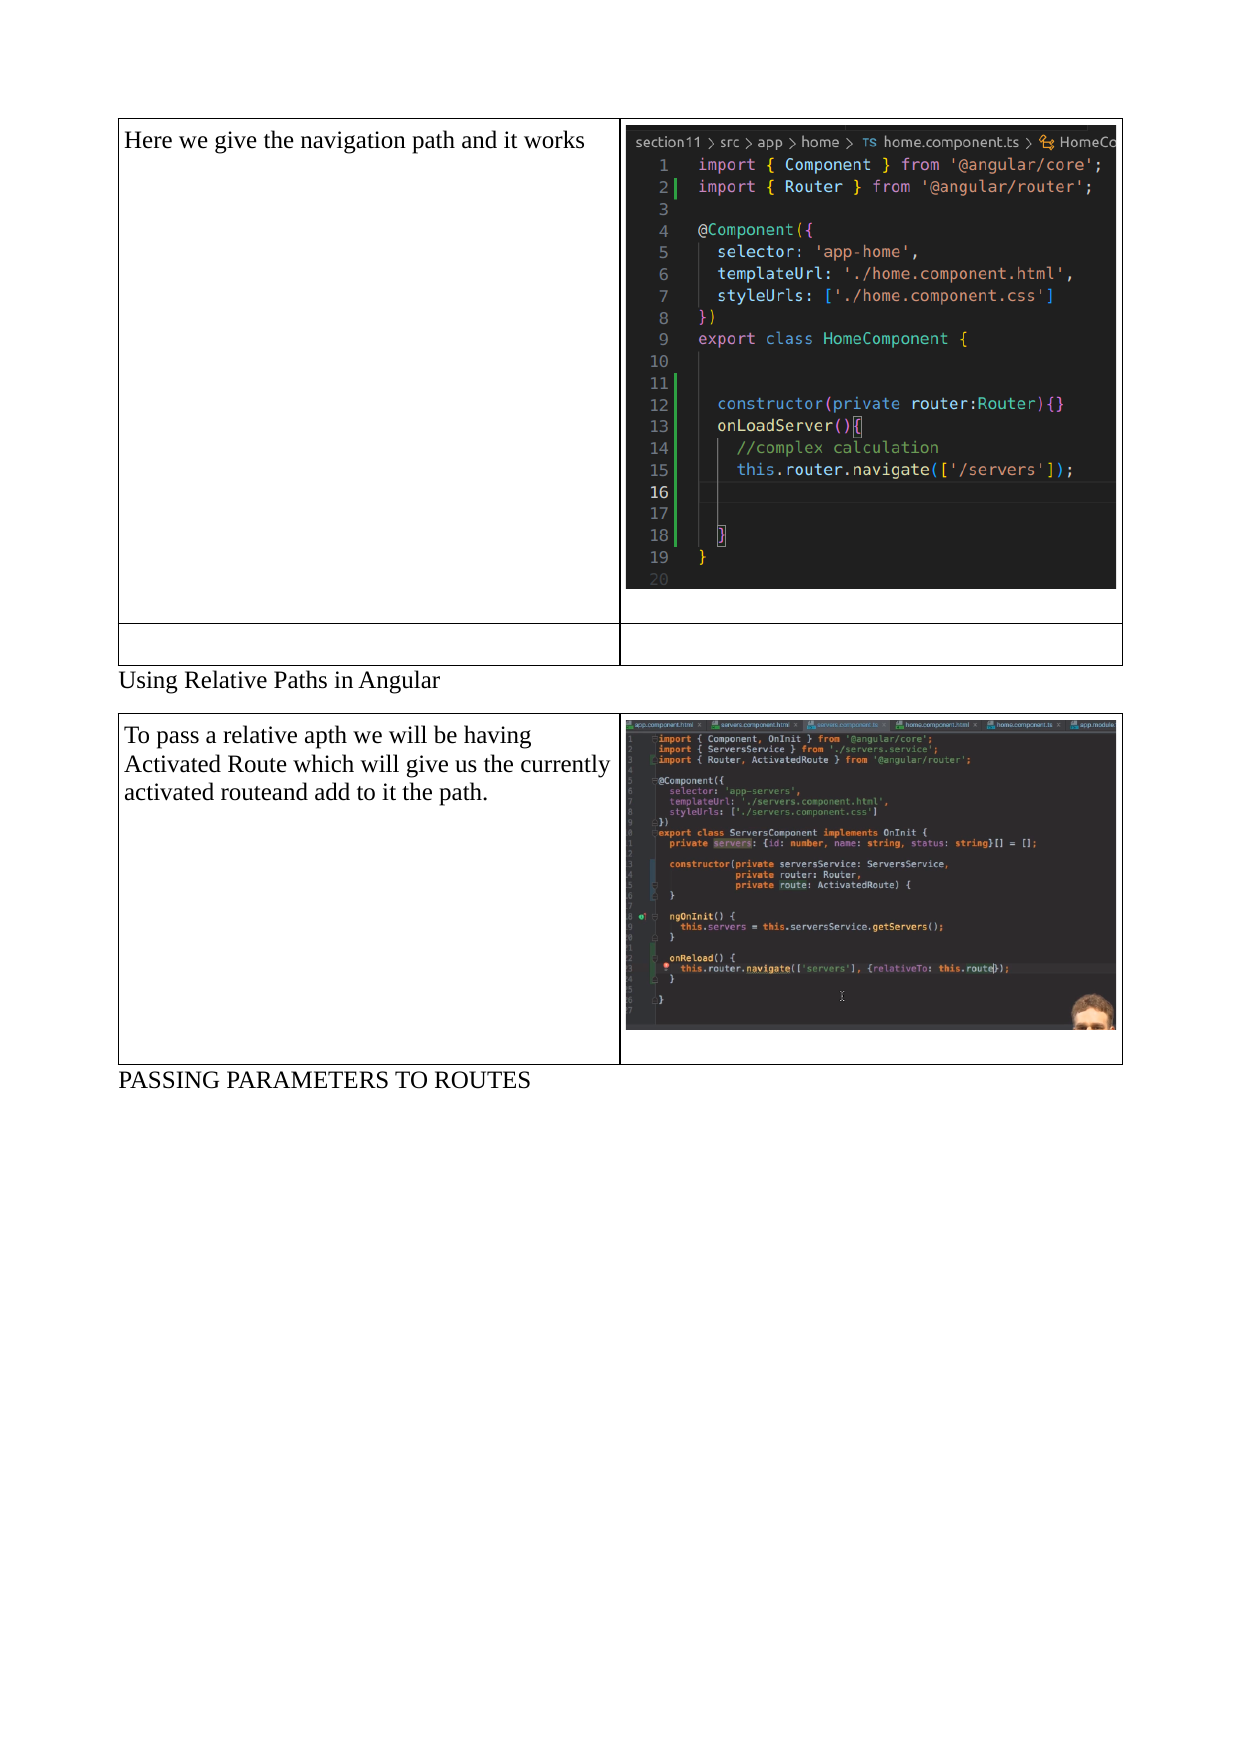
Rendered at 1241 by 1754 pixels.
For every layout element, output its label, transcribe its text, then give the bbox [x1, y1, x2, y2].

text PASSING PARAMETERS TO ROUTES [118, 1065, 1122, 1094]
table_cell [119, 624, 619, 664]
table_cell [621, 624, 1122, 664]
picture [625, 720, 1117, 1030]
text Using Relative Paths in Angular [118, 666, 1122, 694]
table_cell Here we give the navigation path and it works [119, 119, 619, 623]
picture [625, 125, 1117, 589]
table_header To pass a relative apth we will be having Activated Route which will give us the currently activated routeand add to it the path. [119, 714, 619, 1064]
table_cell [621, 119, 1122, 623]
table_header [621, 714, 1122, 1064]
